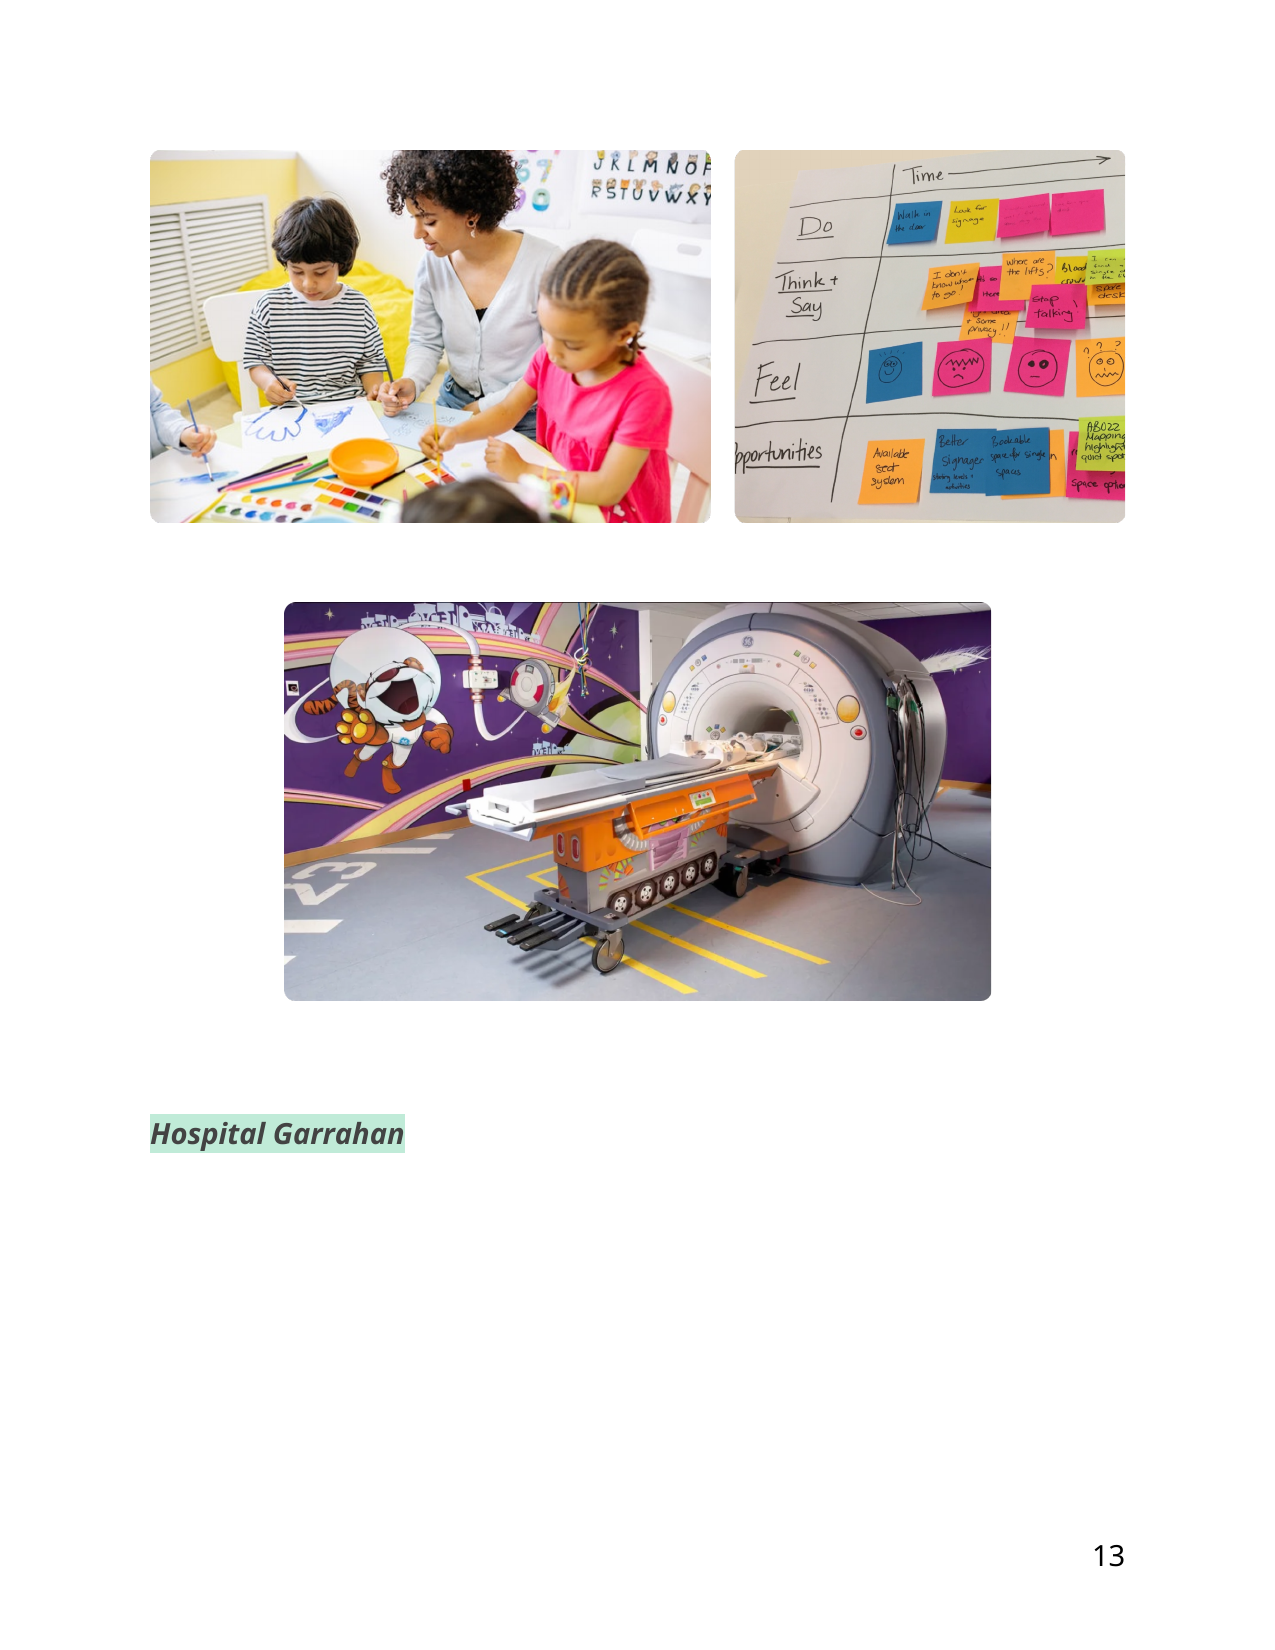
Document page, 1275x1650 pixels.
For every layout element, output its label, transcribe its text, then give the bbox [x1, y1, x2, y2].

subtitle Hospital Garrahan [405, 1114, 1125, 1153]
picture [284, 602, 992, 1001]
picture [150, 150, 1125, 523]
